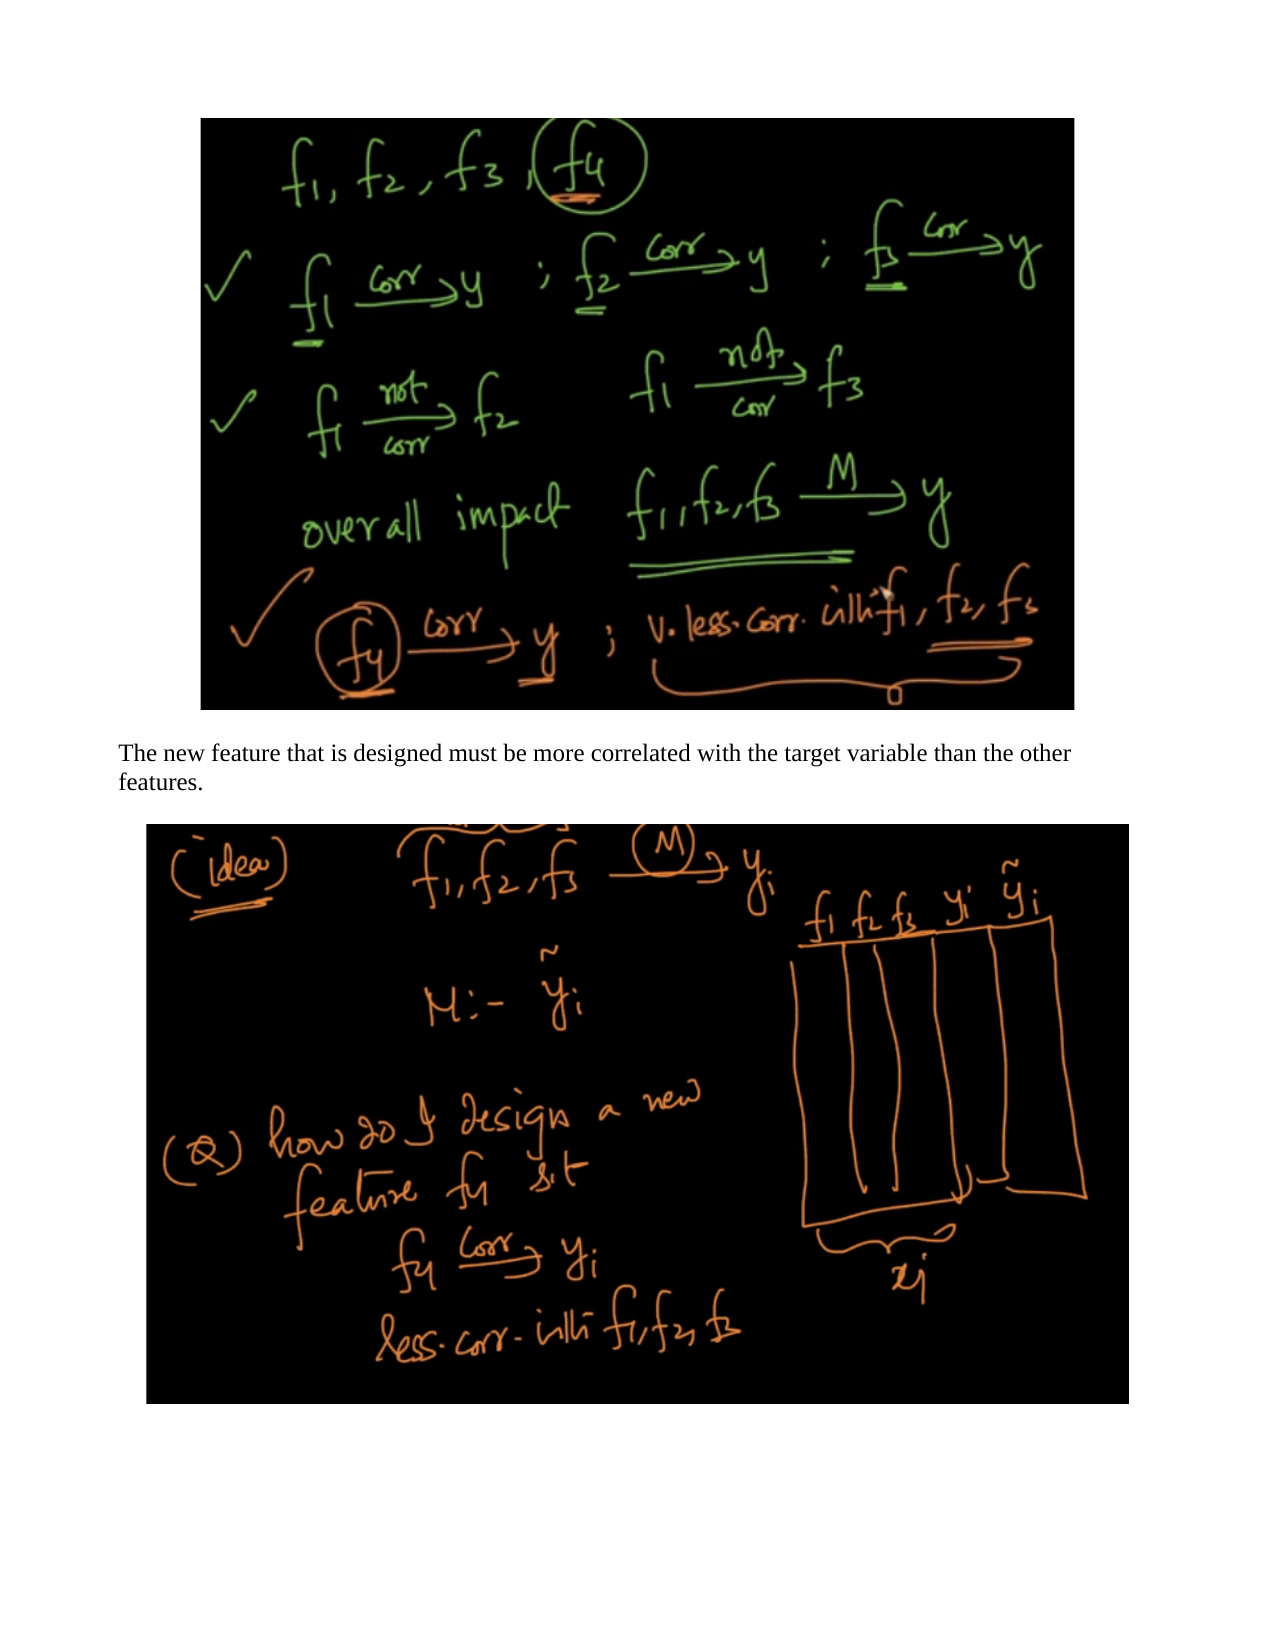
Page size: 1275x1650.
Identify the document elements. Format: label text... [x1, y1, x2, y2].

picture [146, 824, 1129, 1404]
picture [200, 118, 1075, 710]
text The new feature that is designed must be more correlated with the target variable than the other features. [118, 738, 1157, 796]
